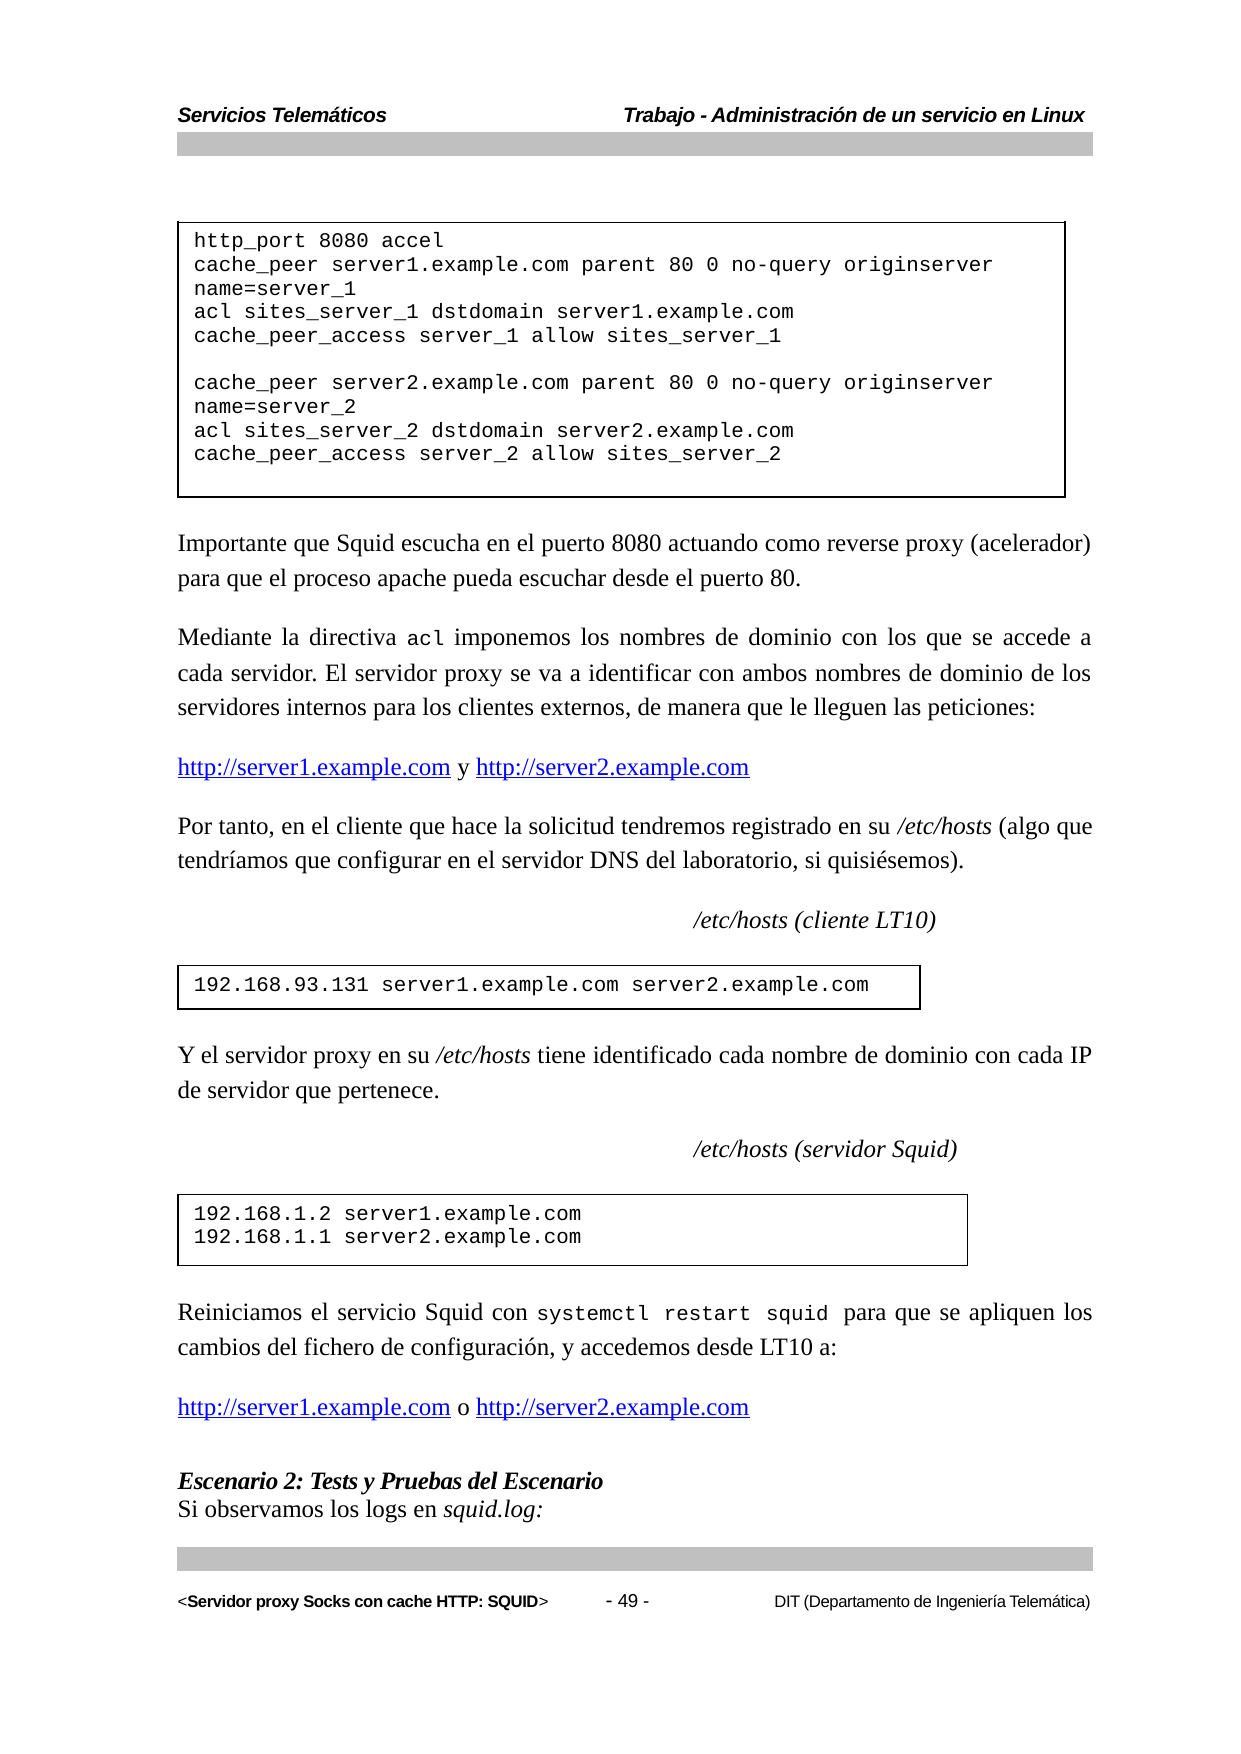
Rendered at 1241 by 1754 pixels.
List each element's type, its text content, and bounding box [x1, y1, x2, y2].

text cache_peer server2.example.com parent 80 0 no-query originserver name=server_2 [194, 372, 1049, 420]
text acl sites_server_1 dstdomain server1.example.com [194, 301, 1049, 325]
text Por tanto, en el cliente que hace la solicitud tendremos registrado en su /etc/hosts (algo que tendríamos que configurar en el servidor DNS del laboratorio, si quisiésemos). [177, 811, 1093, 874]
text /etc/hosts (cliente LT10) [177, 905, 1093, 934]
text /etc/hosts (servidor Squid) [620, 1134, 1093, 1163]
text Si observamos los logs en squid.log: [177, 1494, 1093, 1523]
text 192.168.1.2 server1.example.com [194, 1203, 952, 1226]
text http://server1.example.com o http://server2.example.com [177, 1392, 1093, 1420]
text Y el servidor proxy en su /etc /hosts tiene identificado cada nombre de dominio con cada IP de servidor que pertenece. [177, 1040, 1093, 1103]
text Mediante la directiva acl imponemos los nombres de dominio con los que se accede a cada servidor. El servidor proxy se va a identificar con ambos nombres de dominio de los servidores internos para los clientes externos, de manera que le lleguen las peticiones: [177, 622, 1093, 721]
text cache_peer_access server_2 allow sites_server_2 [194, 443, 1049, 467]
text cache_peer_access server_1 allow sites_server_1 [194, 325, 1049, 349]
text acl sites_server_2 dstdomain server2.example.com [194, 420, 1049, 443]
text 192.168.93.131 server1.example.com server2.example.com [194, 974, 904, 997]
text http_port 8080 accel [194, 231, 1049, 254]
text Reiniciamos el servicio Squid con systemctl restart squid para que se apliquen los cambios del fichero de configuración, y accedemos desde LT10 a: [177, 1297, 1093, 1361]
text 192.168.1.1 server2.example.com [194, 1226, 952, 1250]
text http://server1.example.com y http://server2.example.com [177, 752, 1093, 780]
text cache_peer server1.example.com parent 80 0 no-query originserver name=server_1 [194, 254, 1049, 301]
list Escenario 2: Tests y Pruebas del Escenario [177, 1466, 1093, 1494]
text Importante que Squid escucha en el puerto 8080 actuando como reverse proxy (acelerador) para que el proceso apache pueda escuchar desde el puerto 80. [177, 528, 1093, 592]
